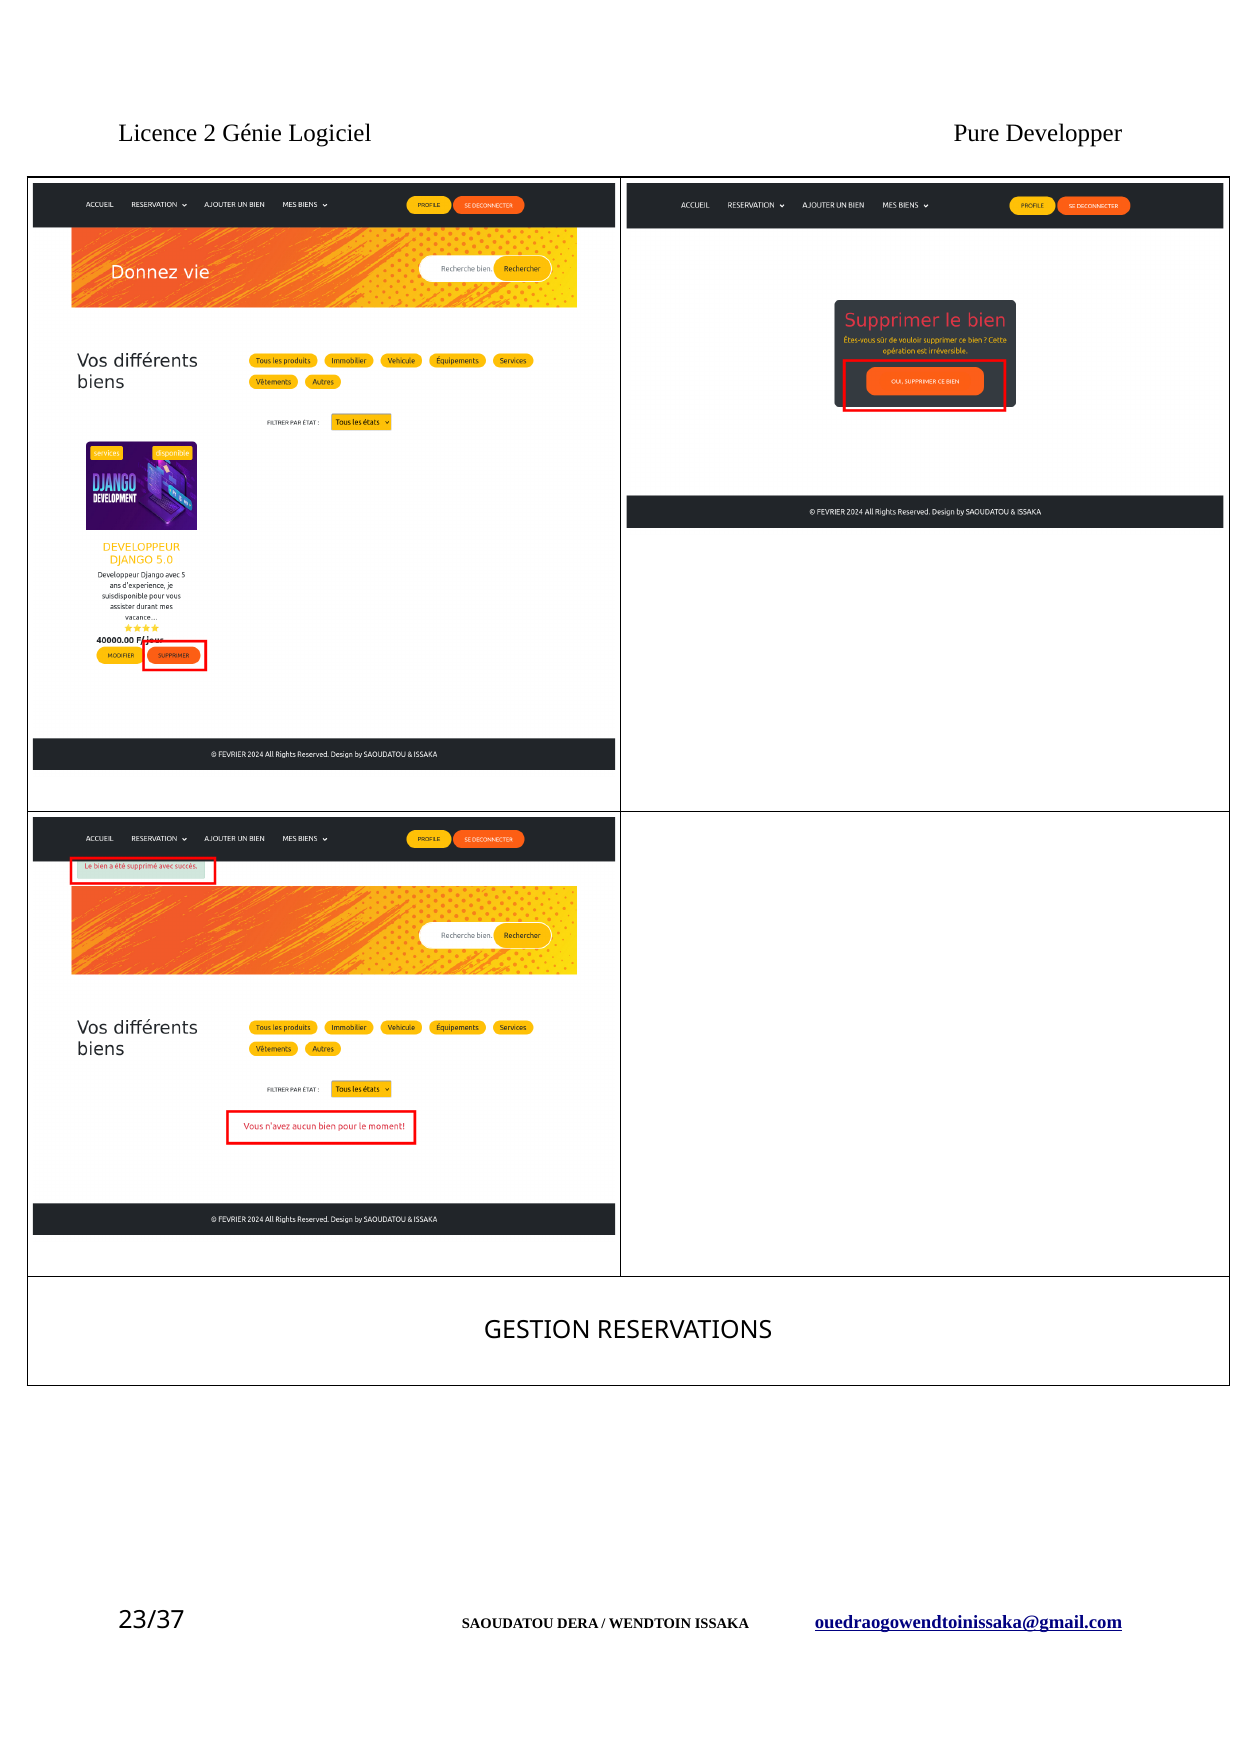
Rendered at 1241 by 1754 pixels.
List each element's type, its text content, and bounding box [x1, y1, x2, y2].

table_cell [28, 178, 620, 811]
table_cell [28, 812, 620, 1276]
table_cell [621, 812, 1229, 1276]
picture [32, 183, 615, 777]
picture [626, 183, 1224, 535]
table_cell GESTION RESERVATIONS [28, 1277, 1229, 1384]
picture [32, 817, 615, 1242]
table_cell [621, 178, 1229, 811]
